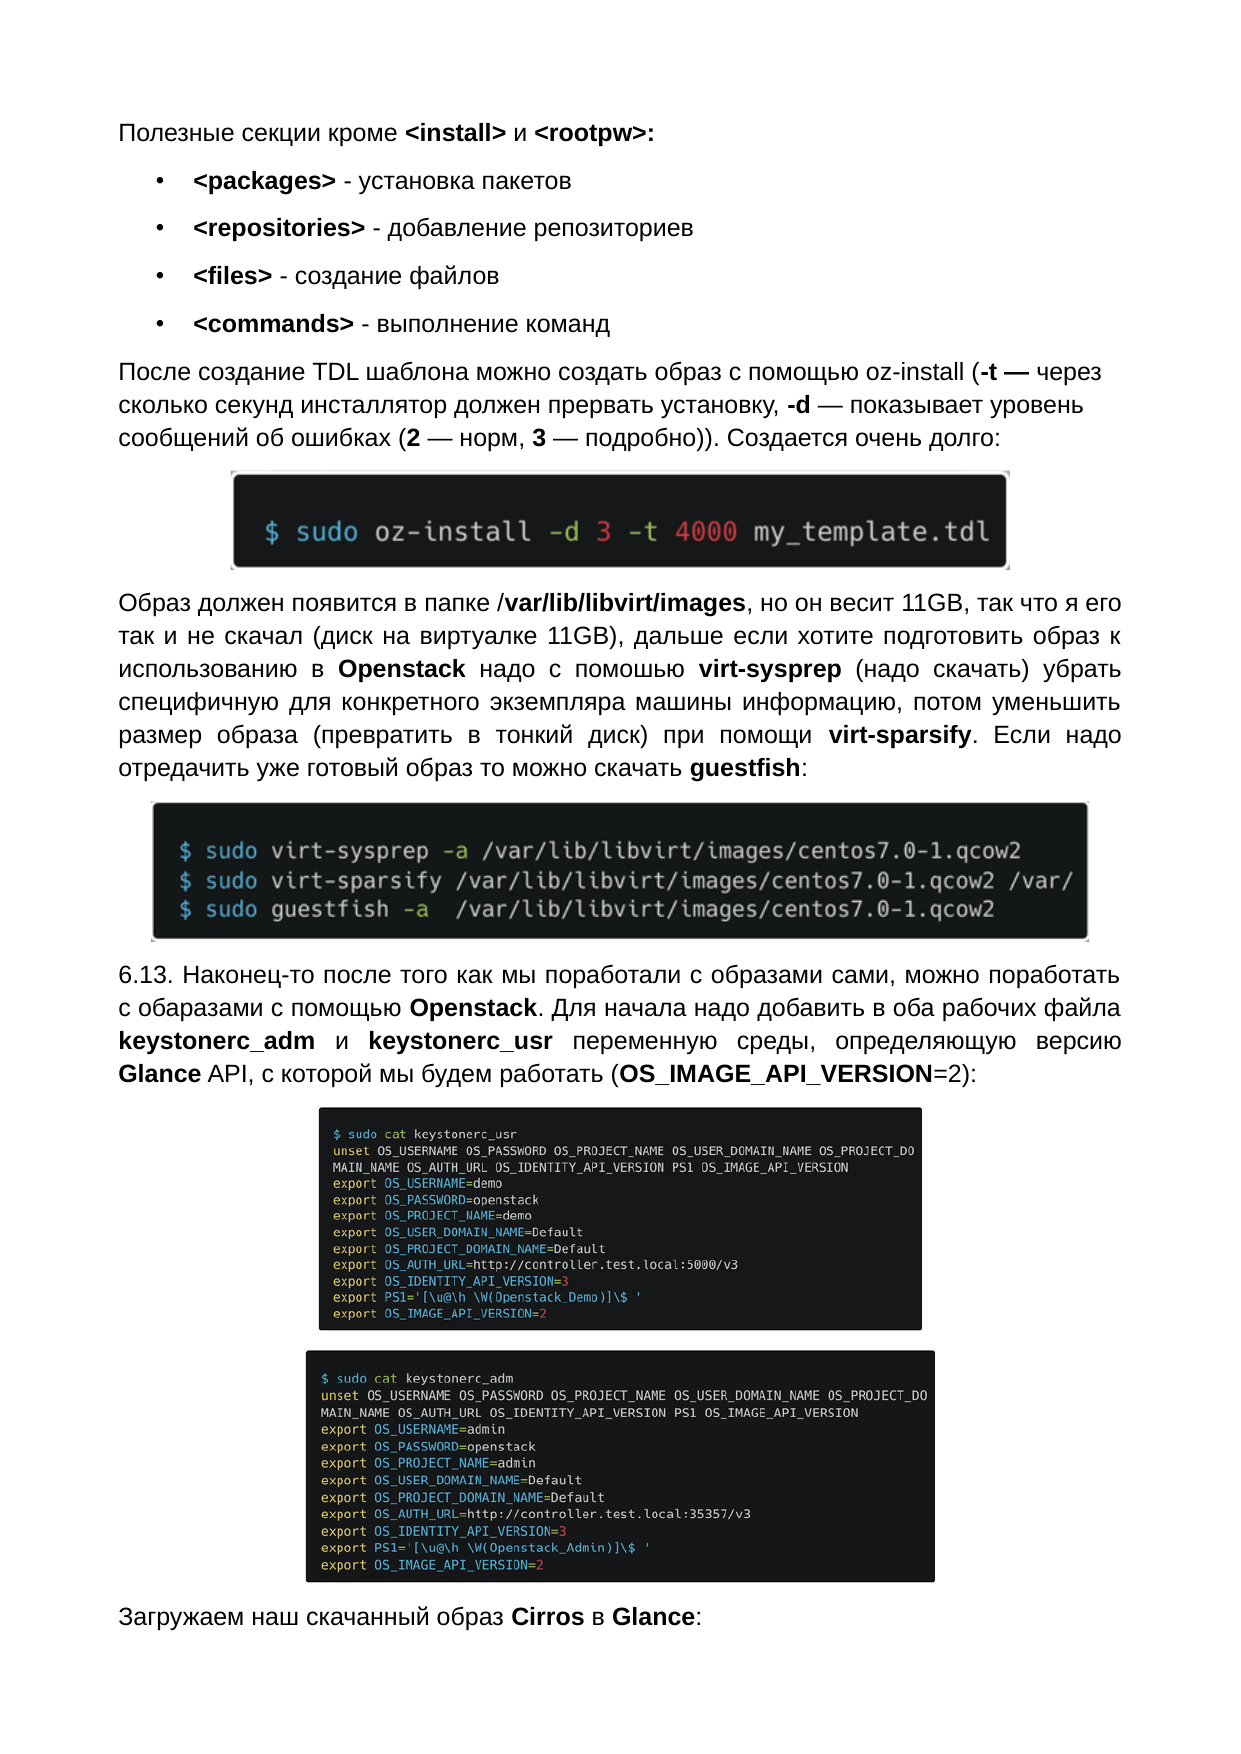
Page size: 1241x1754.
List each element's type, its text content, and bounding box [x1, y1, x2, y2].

text Полезные секции кроме <install> и <rootpw>: [118, 118, 1122, 147]
picture [317, 1106, 923, 1331]
text 6.13. Наконец-то после того как мы поработали с образами сами, можно поработать с обаразами с помощью Openstack. Для начала надо добавить в оба рабочих файла keystonerc_adm и keystonerc_usr переменную среды, определяющую версию Glance API, с которой мы будем работать (OS_IMAGE_API_VERSION=2): [118, 960, 1122, 1088]
picture [230, 470, 1010, 570]
text Образ должен появится в папке /var/lib/libvirt/images, но он весит 11GB, так что я его так и не скачал (диск на виртуалке 11GB), дальше если хотите подготовить образ к использованию в Openstack надо с помошью virt-sysprep (надо скачать) убрать специфичную для конкретного экземпляра машины информацию, потом уменьшить размер образа (превратить в тонкий диск) при помощи virt-sparsify. Если надо отредачить уже готовый образ то можно скачать guestfish: [118, 588, 1122, 782]
picture [304, 1349, 936, 1583]
list <files> - создание файлов [156, 261, 1122, 290]
list <commands> - выполнение команд [156, 309, 1122, 338]
text После создание TDL шаблона можно создать образ с помощью oz-install (-t — через сколько секунд инсталлятор должен прервать установку, -d — показывает уровень сообщений об ошибках (2 — норм, 3 — подробно)). Создается очень долго: [118, 357, 1122, 451]
list <packages> - установка пакетов [156, 166, 1122, 194]
picture [151, 801, 1090, 942]
list <repositories> - добавление репозиториев [156, 213, 1122, 242]
text Загружаем наш скачанный образ Cirros в Glance: [118, 1602, 1122, 1631]
